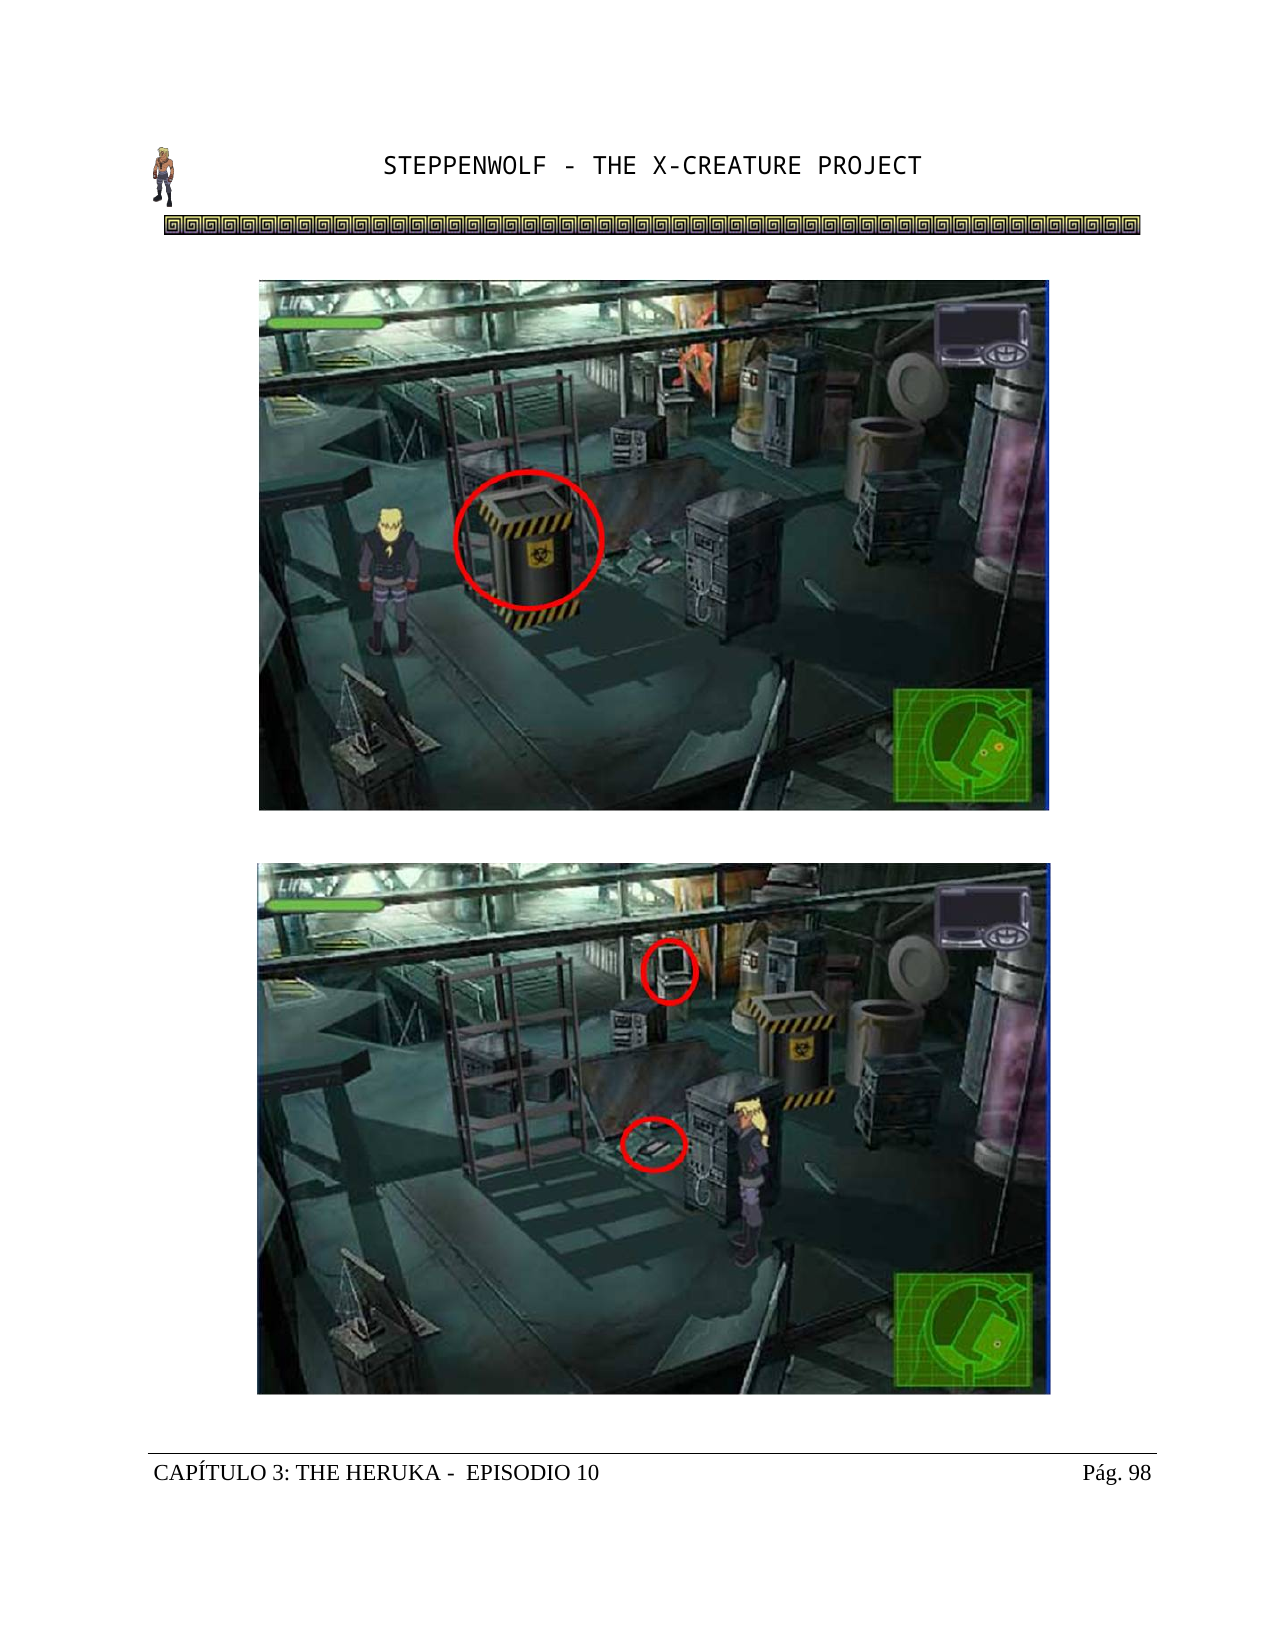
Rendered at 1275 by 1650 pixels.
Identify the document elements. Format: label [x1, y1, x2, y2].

picture [258, 279, 1050, 811]
picture [147, 147, 181, 207]
picture [164, 215, 1141, 235]
picture [256, 863, 1051, 1395]
